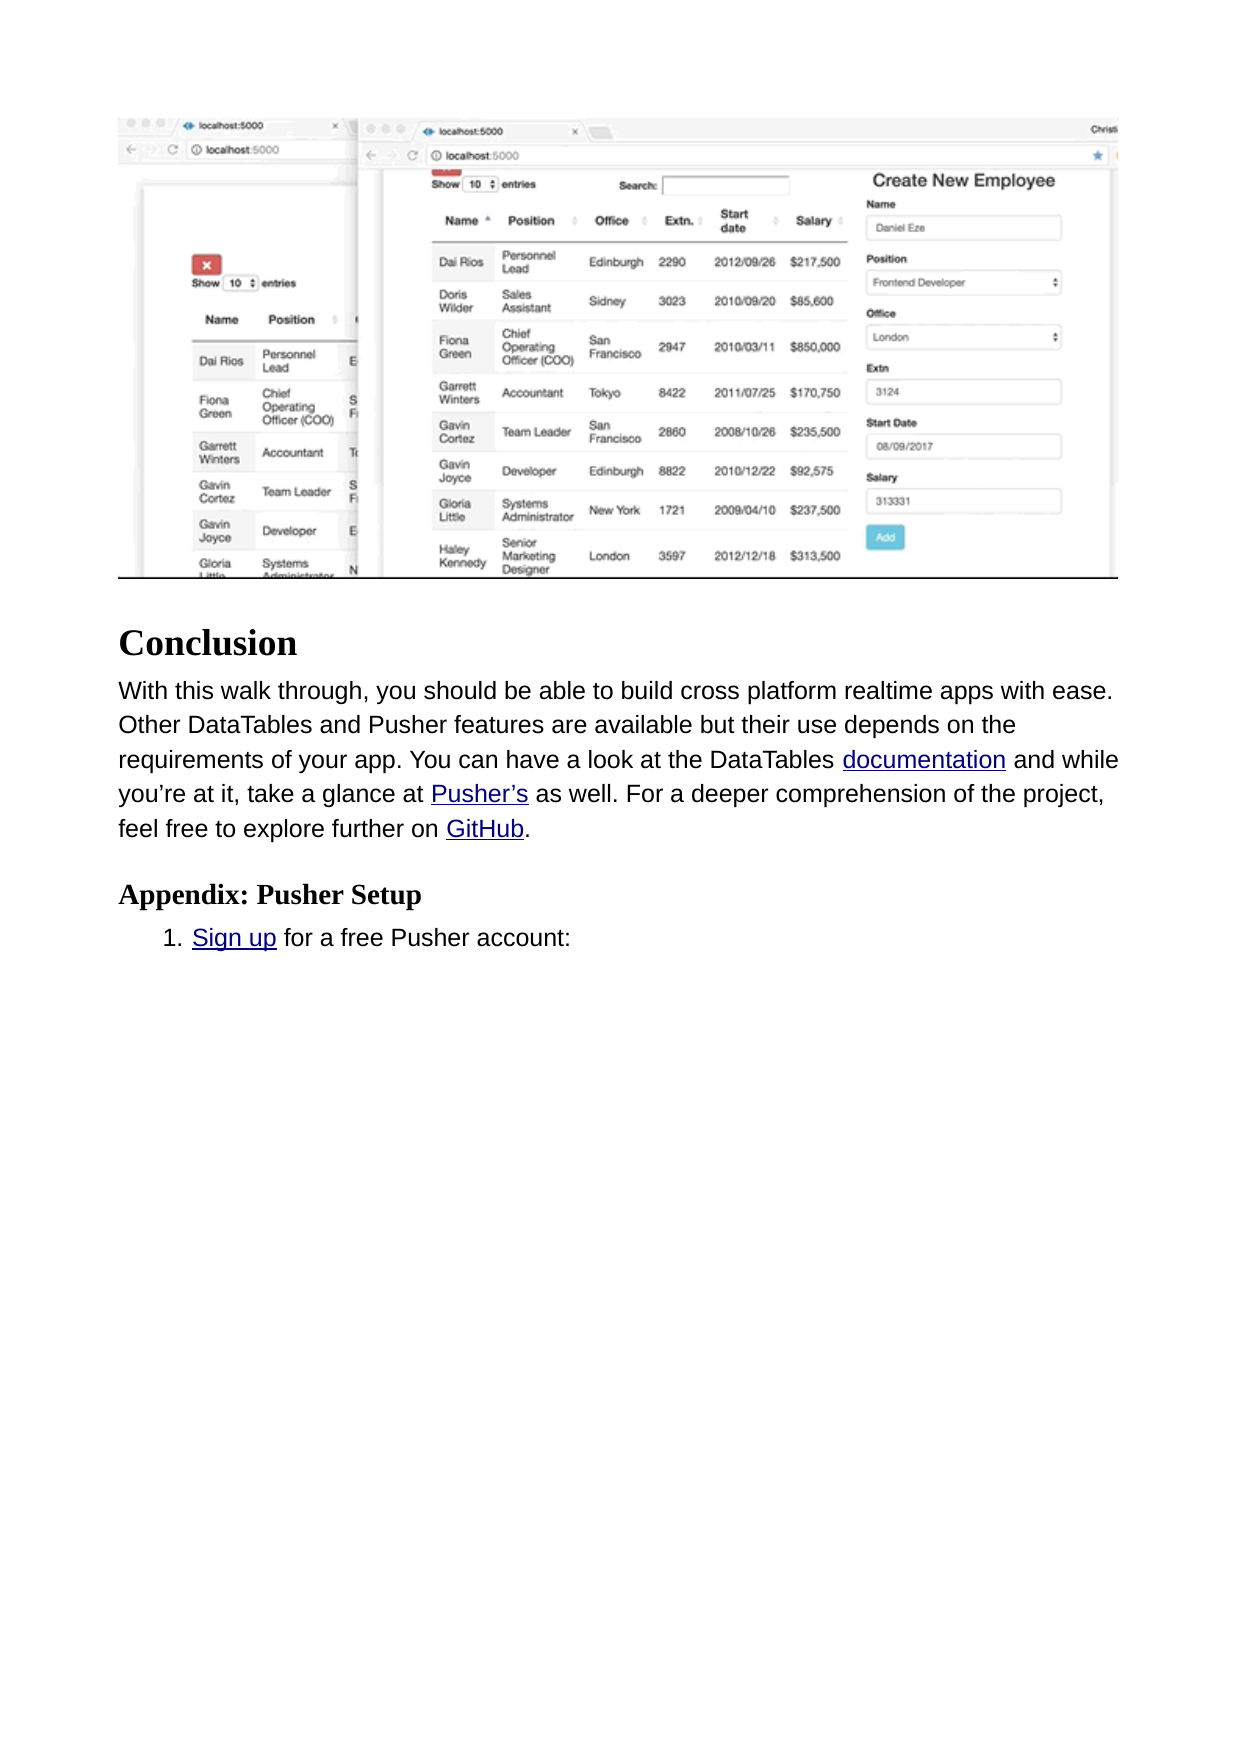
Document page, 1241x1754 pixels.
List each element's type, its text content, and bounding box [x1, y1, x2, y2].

subtitle Appendix: Pusher Setup [118, 877, 1122, 911]
list Sign up for a free Pusher account: [162, 923, 1122, 952]
text With this walk through, you should be able to build cross platform realtime apps with ease. Other DataTables and Pusher features are available but their use depends on the requirements of your app. You can have a look at the DataTables documentation and while you’re at it, take a glance at Pusher’s as well. For a deeper comprehension of the project, feel free to explore further on GitHub. [118, 676, 1122, 842]
picture [118, 118, 1119, 579]
subtitle Conclusion [118, 620, 1122, 663]
